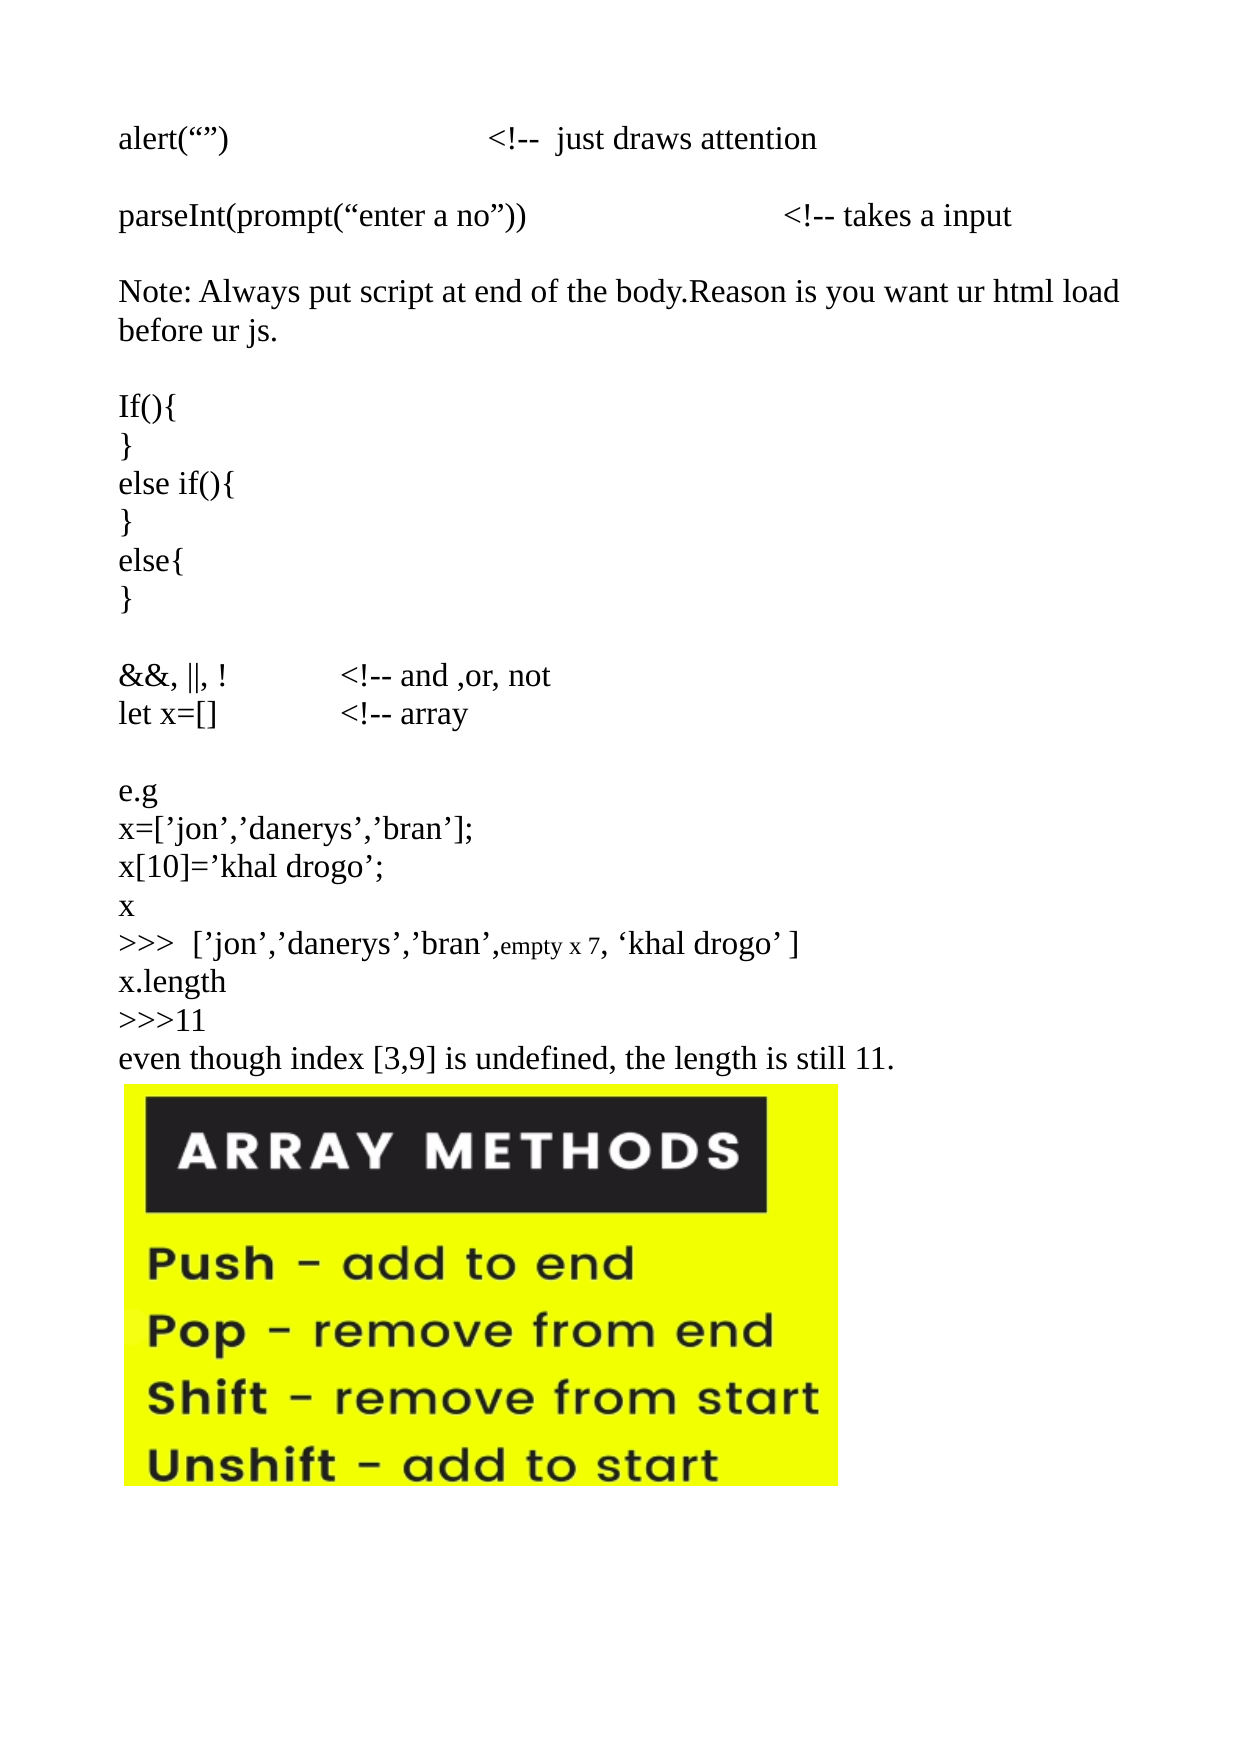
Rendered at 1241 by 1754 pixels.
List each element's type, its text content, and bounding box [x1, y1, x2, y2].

text even though index [3,9] is undefined, the length is still 11. [118, 1038, 1122, 1076]
text } [118, 501, 1122, 540]
text alert(“”) <!-- just draws attention [118, 118, 1122, 156]
text x=[’jon’,’danerys’,’bran’]; [118, 808, 1122, 846]
picture [124, 1084, 839, 1486]
text let x=[] <!-- array [118, 693, 1122, 731]
text If(){ [118, 386, 1122, 425]
text &&, ||, ! <!-- and ,or, not [118, 655, 1122, 693]
text parseInt(prompt(“enter a no”)) <!-- takes a input [118, 195, 1122, 233]
text >>> [’jon’,’danerys’,’bran’,empty x 7, ‘khal drogo’ ] [118, 923, 1122, 961]
text x[10]=’khal drogo’; [118, 846, 1122, 885]
text else if(){ [118, 463, 1122, 501]
text } [118, 578, 1122, 616]
text } [118, 425, 1122, 463]
text x [118, 885, 1122, 923]
text e.g [118, 770, 1122, 808]
text Note: Always put script at end of the body.Reason is you want ur html load before ur js. [118, 271, 1122, 348]
text >>>11 [118, 1000, 1122, 1038]
text x.length [118, 961, 1122, 1000]
text else{ [118, 540, 1122, 578]
